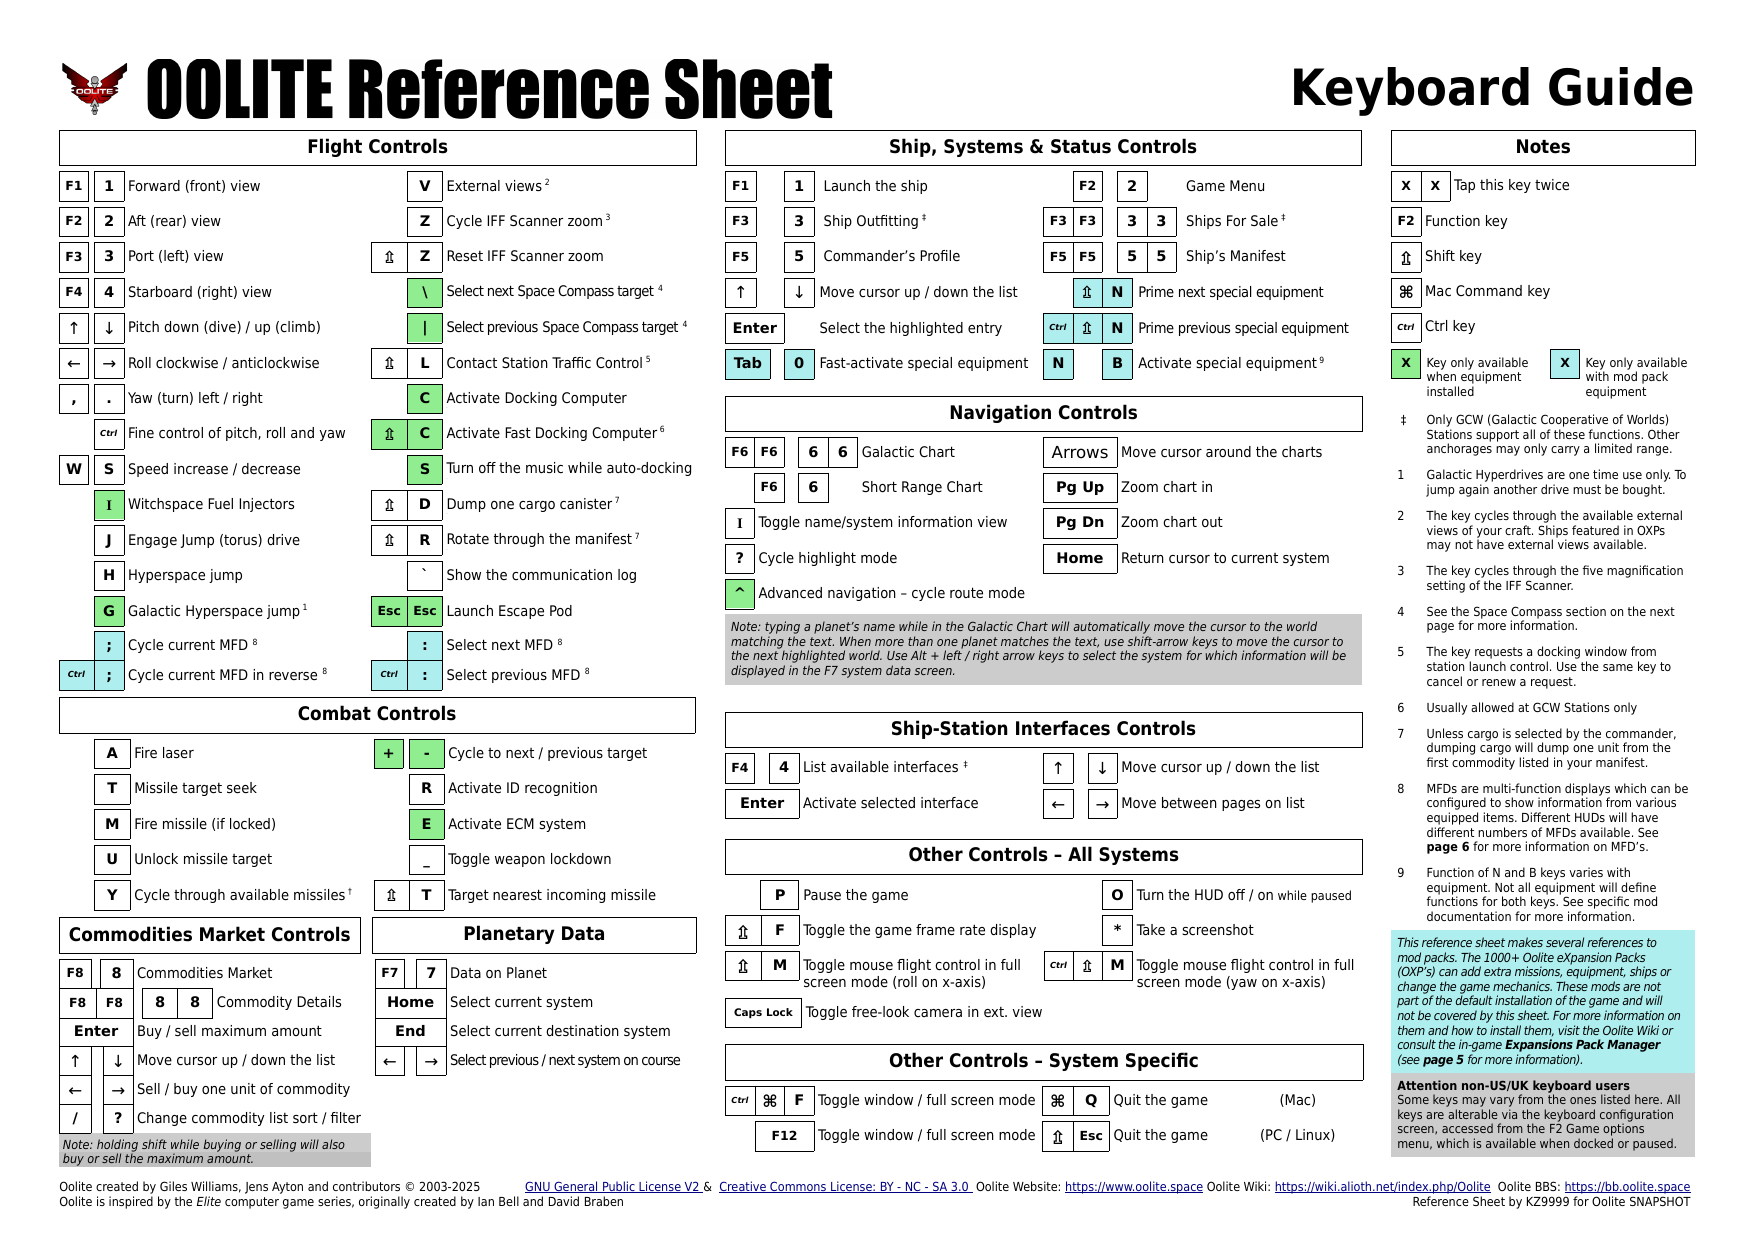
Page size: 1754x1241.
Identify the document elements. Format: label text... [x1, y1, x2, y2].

table_cell Move between pages on list [1118, 789, 1362, 818]
table_cell M [1103, 952, 1132, 980]
table_cell 2 [95, 208, 124, 236]
table_cell [371, 455, 407, 484]
table_header Navigation Controls [726, 397, 1362, 431]
table_cell (PC / Linux) [1233, 1121, 1363, 1151]
table_cell ⌘ [1392, 279, 1421, 307]
table_cell [59, 804, 695, 809]
table_cell F8 [97, 989, 133, 1017]
table_cell [784, 1116, 814, 1121]
table_cell ⇫ [375, 881, 409, 910]
table_cell [1074, 349, 1102, 379]
table_cell Change commodity list sort / filter [134, 1104, 375, 1133]
table_cell [1102, 307, 1361, 313]
table_cell _ [410, 846, 444, 874]
table_cell P [761, 881, 798, 909]
table_cell 6 [799, 474, 828, 502]
table_cell [59, 343, 696, 348]
table_cell Missile target seek [131, 774, 374, 803]
table_cell [755, 753, 769, 783]
table_cell Select next MFD 8 [443, 631, 696, 660]
table_cell [59, 378, 696, 384]
table_cell ⇫ [372, 349, 407, 378]
table_cell Activate ECM system [445, 809, 695, 839]
table_header Ship, Systems & Status Controls [726, 131, 1361, 165]
table_cell ⇫ [1074, 314, 1102, 343]
table_cell The key requests a docking window from station launch control. Use the same key to cancel or renew a request. [1421, 640, 1695, 695]
table_cell Launch the ship [815, 171, 1043, 201]
table_cell [59, 555, 696, 561]
table_cell [1391, 201, 1695, 207]
table_header Commodities Market Controls [60, 918, 360, 952]
table_cell I [726, 509, 754, 538]
table_cell [1421, 307, 1695, 312]
table_cell Cycle highlight mode [755, 544, 1043, 573]
table_cell Witchspace Fuel Injectors [125, 490, 371, 519]
table_cell Cycle current MFD 8 [125, 631, 371, 660]
table_cell Activate ID recognition [445, 774, 695, 803]
table_cell 3 [95, 243, 124, 272]
table_cell 4 [95, 279, 124, 307]
table_cell - [410, 740, 444, 768]
table_cell Prime previous special equipment [1133, 313, 1361, 343]
table_cell [1043, 278, 1073, 307]
table_cell F3 [60, 243, 88, 272]
table_header Other Controls – System Specific [726, 1045, 1363, 1080]
table_cell 5 [1148, 243, 1176, 272]
table_cell E [410, 810, 444, 839]
table_cell [59, 307, 696, 313]
table_cell [59, 413, 696, 419]
table_cell [59, 272, 696, 277]
table_cell [89, 419, 94, 449]
table_cell The key cycles through the available external views of your craft. Ships featured in OXPs may not have external views available. [1421, 503, 1695, 558]
table_cell [1103, 207, 1117, 236]
table_cell Esc [408, 597, 442, 626]
table_cell ← [1044, 790, 1073, 818]
table_cell [134, 988, 142, 1017]
table_cell [89, 242, 94, 272]
table_cell T [410, 881, 444, 910]
table_cell [1103, 242, 1117, 272]
table_cell F6 [755, 438, 784, 467]
table_cell → [95, 349, 124, 378]
table_cell Take a screenshot [1133, 915, 1362, 945]
table_cell [89, 631, 94, 660]
table_cell ^ [726, 580, 754, 608]
table_cell [1043, 307, 1102, 313]
table_cell + [375, 740, 403, 768]
table_cell [374, 845, 409, 874]
table_cell [772, 875, 1362, 880]
table_cell [1073, 1116, 1109, 1121]
table_cell Function key [1422, 207, 1695, 236]
table_cell . [95, 385, 124, 413]
text Note: holding shift while buying or selling will also [59, 1133, 371, 1152]
table_cell Ctrl [1045, 952, 1073, 980]
table_cell [755, 981, 761, 998]
table_cell See the Space Compass section on the next page for more information. [1421, 599, 1695, 639]
table_cell 5 [1391, 640, 1421, 695]
table_cell Toggle the game frame rate display [800, 915, 1044, 945]
table_cell Buy / sell maximum amount [134, 1018, 375, 1046]
table_cell Target nearest incoming missile [445, 880, 695, 910]
table_cell Z [408, 208, 442, 236]
table_cell (Mac) [1233, 1086, 1363, 1115]
table_cell [785, 437, 798, 467]
table_cell [371, 278, 407, 307]
table_cell Activate Fast Docking Computer 6 † [443, 419, 696, 449]
table_cell → [104, 1076, 133, 1104]
table_cell Ctrl [726, 1087, 755, 1115]
table_cell ← [376, 1047, 404, 1075]
table_cell Ctrl [1392, 314, 1421, 342]
table_cell [59, 839, 695, 845]
table_cell Prime next special equipment [1133, 278, 1361, 307]
table_cell [829, 473, 857, 502]
table_cell Unlock missile target [131, 845, 374, 874]
table_cell 6 [829, 438, 857, 467]
table_header [361, 917, 372, 952]
table_cell [725, 573, 1362, 579]
table_cell Hyperspace jump [125, 561, 371, 590]
table_cell [814, 307, 1043, 313]
table_cell F4 [726, 754, 754, 783]
table_cell [1109, 1081, 1363, 1086]
table_cell Pg Up [1044, 474, 1117, 502]
table_cell Fine control of pitch, roll and yaw [125, 419, 371, 449]
table_cell [92, 959, 100, 988]
table_cell [1391, 166, 1695, 171]
table_cell Aft (rear) view [125, 207, 371, 236]
table_cell Speed increase / decrease [125, 455, 371, 484]
table_cell F3 [1074, 208, 1102, 236]
table_cell 3 [1391, 558, 1421, 599]
table_cell Esc [372, 597, 407, 626]
table_cell Cycle IFF Scanner zoom 3 [443, 207, 696, 236]
table_cell 3 [1118, 208, 1147, 236]
table_cell U [95, 846, 130, 874]
table_cell [371, 631, 407, 660]
table_cell Starboard (right) view [125, 278, 371, 307]
table_cell List available interfaces ‡ [800, 753, 1043, 783]
table_cell [371, 313, 407, 342]
table_cell Toggle mouse flight control in full screen mode (yaw on x-axis) [1133, 951, 1362, 998]
table_cell Select current system [447, 988, 696, 1017]
table_cell ↓ [95, 314, 124, 342]
table_cell Commodities Market [134, 959, 375, 988]
table_cell [755, 1116, 784, 1121]
table_cell F7 [376, 960, 404, 988]
table_cell Ctrl key [1422, 313, 1695, 342]
table_cell Ship Outfitting ‡ [815, 207, 1043, 236]
table_cell [89, 278, 94, 307]
table_cell Data on Planet [447, 959, 696, 988]
table_cell [405, 959, 416, 988]
table_cell [1043, 344, 1102, 349]
table_cell | [408, 314, 442, 342]
table_cell Activate special equipment 9 [1133, 349, 1361, 379]
table_header Flight Controls [60, 131, 696, 165]
table_cell \ [408, 279, 442, 307]
table_cell ⇫ [1392, 243, 1421, 272]
table_cell [89, 171, 94, 201]
table_cell [59, 774, 88, 803]
picture [61, 56, 128, 122]
table_cell Return cursor to current system [1118, 544, 1362, 573]
table_cell * [1103, 916, 1132, 945]
table_cell [59, 236, 696, 242]
table_cell Toggle name/system information view [755, 508, 1043, 538]
table_cell Forward (front) view [125, 171, 371, 201]
table_cell ⇫ [726, 916, 761, 945]
table_cell [1391, 379, 1421, 407]
table_cell Zoom chart out [1118, 508, 1362, 538]
table_cell ⌘ [756, 1087, 784, 1115]
table_cell Ctrl [60, 661, 94, 690]
table_cell [1102, 343, 1361, 349]
table_cell [88, 774, 94, 803]
table_cell ⇫ [372, 526, 407, 555]
table_cell [59, 596, 88, 626]
table_cell [59, 809, 88, 839]
table_cell [725, 1081, 1109, 1086]
table_cell X [1392, 350, 1420, 378]
table_cell [416, 1076, 446, 1104]
table_cell Ship’s Manifest [1177, 242, 1361, 272]
table_cell 1 [1391, 463, 1421, 503]
table_cell Arrows [1044, 438, 1117, 467]
table_cell [814, 343, 1043, 349]
table_cell C [408, 420, 442, 449]
table_cell [1074, 915, 1102, 945]
table_cell [403, 809, 409, 839]
table_cell [1117, 579, 1362, 608]
table_cell G [95, 597, 124, 626]
table_cell [371, 561, 407, 590]
table_cell [403, 774, 409, 803]
table_cell ↑ [60, 314, 88, 342]
table_cell [725, 467, 1362, 473]
table_header Other Controls – All Systems [726, 840, 1362, 874]
table_cell [785, 313, 814, 343]
table_cell Home [1044, 545, 1117, 573]
table_cell F5 [726, 243, 756, 272]
table_cell [1102, 981, 1132, 998]
table_cell M [762, 952, 799, 980]
table_cell Engage Jump (torus) drive [125, 525, 371, 555]
table_cell [1074, 880, 1102, 909]
table_cell [375, 1104, 404, 1133]
table_cell [59, 201, 696, 207]
table_cell 8 [101, 960, 133, 988]
table_cell ⇫ [1074, 952, 1102, 980]
table_cell Galactic Hyperspace jump 1 [125, 596, 371, 626]
table_cell ↑ [1044, 754, 1073, 783]
table_cell N [1103, 279, 1132, 307]
table_cell [757, 242, 784, 272]
table_cell [92, 1075, 103, 1104]
table_header Combat Controls [60, 698, 695, 733]
table_cell [772, 945, 1362, 951]
table_cell [374, 809, 403, 839]
table_cell [59, 768, 695, 774]
table_cell F2 [1074, 172, 1102, 201]
table_cell [1391, 272, 1695, 277]
table_cell Quit the game [1110, 1121, 1233, 1151]
table_cell → [1089, 790, 1117, 818]
table_cell F2 [60, 208, 88, 236]
table_cell [1074, 789, 1088, 818]
table_cell [92, 1047, 103, 1075]
table_cell Pg Dn [1044, 509, 1117, 538]
table_cell X [1551, 350, 1579, 378]
table_cell Esc [1074, 1122, 1109, 1151]
table_cell : [408, 632, 442, 660]
table_cell [1550, 379, 1579, 407]
table_cell Sell / buy one unit of commodity [134, 1075, 375, 1104]
table_cell R [408, 526, 442, 555]
table_cell [89, 313, 94, 342]
table_cell Enter [726, 790, 799, 818]
table_cell Unless cargo is selected by the commander, dumping cargo will dump one unit from the first commodity listed in your manifest. [1421, 721, 1695, 776]
table_cell [725, 473, 754, 502]
table_cell [1043, 171, 1073, 201]
table_cell 8 [1391, 776, 1421, 860]
table_cell [725, 609, 1362, 614]
table_cell [89, 207, 94, 236]
table_cell : [408, 661, 442, 690]
table_cell [1109, 1115, 1363, 1121]
table_cell [371, 171, 407, 201]
table_cell [757, 207, 784, 236]
table_cell Toggle free-look camera in ext. view [802, 998, 1073, 1027]
table_cell [59, 845, 88, 874]
table_cell D [408, 491, 442, 519]
table_cell Ctrl [1044, 314, 1073, 343]
table_cell Game Menu [1176, 171, 1361, 201]
table_cell Move cursor around the charts [1118, 437, 1362, 467]
table_cell [59, 520, 696, 525]
table_cell [59, 953, 696, 958]
table_cell [59, 419, 88, 449]
table_cell 8 [143, 989, 177, 1017]
table_cell ↓ [104, 1047, 133, 1075]
table_cell N [1103, 314, 1132, 343]
picture [147, 59, 833, 119]
table_cell Q [1074, 1087, 1109, 1115]
table_cell 5 [1118, 243, 1147, 272]
table_cell Function of N and B keys varies with equipment. Not all equipment will define functions for both keys. See specific mod documentation for more information. [1421, 860, 1695, 930]
table_cell B [1103, 350, 1132, 379]
table_cell [59, 874, 695, 880]
table_cell ↓ [1089, 754, 1117, 783]
table_cell [725, 308, 756, 313]
table_cell Yaw (turn) left / right [125, 384, 371, 413]
table_cell H [95, 562, 124, 590]
table_cell [88, 880, 94, 910]
table_cell This reference sheet makes several references to mod packs. The 1000+ Oolite eXpansion Packs (OXP’s) can add extra missions, equipment, ships or change the game mechanics. These mods are not part of the default installation of the game and will not be covered by this sheet. For more information on them and how to install them, visit the Oolite Wiki or consult the in-game Expansions Pack Manager (see page 5 for more information). [1391, 930, 1695, 1073]
table_cell F3 [1044, 208, 1073, 236]
table_cell F6 [726, 438, 754, 467]
table_cell Select previous / next system on course [447, 1046, 696, 1075]
table_cell [1074, 753, 1088, 783]
table_cell F [785, 1087, 814, 1115]
table_cell [1391, 308, 1421, 312]
table_cell [725, 818, 1362, 824]
table_cell [1043, 579, 1117, 608]
table_cell M [95, 810, 130, 839]
table_cell [89, 561, 94, 590]
table_cell Only GCW (Galactic Cooperative of Worlds) Stations support all of these functions. Other anchorages may only carry a limited range. [1421, 407, 1695, 462]
table_cell Commodity Details [213, 988, 375, 1017]
table_cell [725, 344, 756, 349]
table_cell Ctrl [95, 420, 124, 449]
table_cell 1 [95, 172, 124, 201]
table_cell [1074, 998, 1362, 1027]
table_cell 6 [1391, 695, 1421, 721]
table_cell Galactic Chart [858, 437, 1043, 467]
table_cell → [417, 1047, 446, 1075]
table_cell Move cursor up / down the list [815, 278, 1043, 307]
table_header Ship-Station Interfaces Controls [726, 713, 1362, 747]
table_cell F5 [1044, 243, 1073, 272]
table_cell [761, 981, 799, 998]
table_cell [725, 201, 1361, 207]
table_cell Select the highlighted entry [814, 313, 1043, 343]
table_cell [446, 1075, 696, 1104]
table_cell Launch Escape Pod [443, 596, 696, 626]
table_header Notes [1392, 131, 1695, 165]
table_cell [404, 739, 409, 768]
table_cell ↑ [60, 1047, 91, 1075]
table_cell 7 [417, 960, 446, 988]
table_cell Quit the game [1110, 1086, 1233, 1115]
table_cell [725, 432, 1362, 437]
table_cell Z [408, 243, 442, 272]
table_cell Enter [60, 1019, 133, 1046]
table_cell [374, 774, 403, 803]
table_cell [88, 845, 94, 874]
table_cell [725, 748, 1362, 753]
table_cell 4 [770, 754, 799, 783]
table_cell ⇫ [372, 243, 407, 272]
table_cell Toggle weapon lockdown [445, 845, 695, 874]
table_cell [59, 631, 88, 660]
table_cell Commander’s Profile [815, 242, 1043, 272]
table_cell Enter [726, 314, 784, 343]
table_cell Show the communication log [443, 561, 696, 590]
table_cell Reset IFF Scanner zoom [443, 242, 696, 272]
table_cell Rotate through the manifest 7 † [443, 525, 696, 555]
table_cell The key cycles through the five magnification setting of the IFF Scanner. [1421, 558, 1695, 599]
table_cell ` [408, 562, 442, 590]
table_cell Toggle window / full screen mode [815, 1086, 1042, 1115]
table_cell [785, 473, 798, 502]
table_cell F8 [60, 960, 91, 988]
table_cell Galactic Hyperdrives are one time use only. To jump again another drive must be bought. [1421, 463, 1695, 503]
table_cell C [408, 385, 442, 413]
table_cell Select next Space Compass target 4 † [443, 278, 696, 307]
table_cell W [60, 456, 88, 484]
table_cell Tab [726, 350, 770, 379]
table_cell S [408, 456, 442, 484]
table_cell 2 [1118, 172, 1147, 201]
table_cell [405, 1104, 416, 1133]
table_cell Activate Docking Computer † [443, 384, 696, 413]
table_cell [1043, 1116, 1073, 1121]
table_cell F1 [726, 172, 756, 201]
table_cell [725, 880, 760, 909]
table_cell [92, 1104, 103, 1133]
table_cell ; [95, 661, 124, 690]
table_cell [1044, 880, 1073, 909]
table_cell [771, 349, 784, 379]
table_cell [1044, 915, 1073, 945]
table_cell ⇫ [1074, 279, 1102, 307]
table_cell Mac Command key [1422, 278, 1695, 307]
table_cell / [60, 1105, 91, 1133]
table_cell [725, 502, 1362, 508]
table_cell V [408, 172, 442, 201]
table_cell [89, 384, 94, 413]
table_cell Toggle mouse flight control in full screen mode (roll on x-axis) [799, 951, 1044, 998]
table_cell T [95, 775, 130, 803]
table_cell ↓ [785, 279, 814, 307]
table_cell ⌘ [1043, 1087, 1073, 1115]
table_cell MFDs are multi-function displays which can be configured to show information from various equipped items. Different HUDs will have different numbers of MFDs available. See page 6 for more information on MFD’s. [1421, 776, 1695, 860]
table_cell Note: typing a planet’s name while in the Galactic Chart will automatically move the cursor to the world matching the text. When more than one planet matches the text, use shift-arrow keys to move the cursor to the next highlighted world. Use Alt + left / right arrow keys to select the system for which information will be displayed in the F7 system data screen. [725, 614, 1362, 685]
table_cell Move cursor up / down the list [1118, 753, 1362, 783]
table_cell Fire laser [131, 739, 374, 768]
table_cell Fire missile (if locked) [131, 809, 374, 839]
table_cell [725, 909, 772, 915]
table_cell [757, 171, 784, 201]
table_cell [1044, 981, 1073, 998]
table_cell ← [60, 349, 88, 378]
table_cell ⇫ [372, 491, 407, 519]
table_cell A [95, 740, 130, 768]
table_cell [784, 343, 814, 349]
table_cell [725, 981, 754, 998]
table_cell [59, 449, 696, 454]
table_cell ⇫ [372, 420, 407, 449]
table_cell 4 [1391, 599, 1421, 639]
table_cell Port (left) view [125, 242, 371, 272]
table_cell 6 [799, 438, 828, 467]
table_cell Cycle current MFD in reverse 8 [125, 660, 371, 690]
table_cell [416, 1104, 446, 1133]
table_cell Zoom chart in [1118, 473, 1362, 502]
table_cell [725, 1116, 755, 1121]
table_cell [89, 525, 94, 555]
table_cell Roll clockwise / anticlockwise [125, 348, 371, 378]
table_cell Select current destination system [447, 1018, 696, 1046]
table_cell [89, 490, 94, 519]
table_cell Shift key [1422, 242, 1695, 272]
table_cell Move cursor up / down the list [134, 1046, 375, 1075]
table_cell Select previous Space Compass target 4 [443, 313, 696, 342]
table_cell 5 [785, 243, 814, 272]
table_cell [446, 1104, 696, 1133]
table_cell I [95, 491, 124, 519]
table_cell Cycle through available missiles † [131, 880, 374, 910]
table_cell [725, 538, 1362, 543]
table_cell Y [95, 881, 130, 910]
table_cell Turn off the music while auto-docking † [443, 455, 696, 484]
table_cell Key only available with mod pack equipment [1580, 349, 1695, 407]
table_cell [371, 207, 407, 236]
table_cell Pause the game [799, 880, 1044, 909]
table_cell 7 [1391, 721, 1421, 776]
table_cell X [1422, 172, 1450, 201]
table_cell N [1044, 350, 1073, 379]
table_cell Select previous MFD 8 [443, 660, 696, 690]
table_cell [59, 561, 88, 590]
table_cell [371, 384, 407, 413]
table_cell O [1103, 881, 1132, 909]
table_cell F8 [60, 989, 96, 1017]
table_cell ⇫ [1043, 1122, 1073, 1151]
table_cell Caps Lock [726, 999, 801, 1027]
table_cell [59, 166, 696, 171]
table_cell [59, 880, 88, 910]
table_cell [88, 739, 94, 768]
table_cell F [762, 916, 799, 945]
table_cell [59, 525, 88, 555]
table_cell [59, 484, 696, 490]
table_cell [756, 307, 784, 313]
table_cell [1391, 342, 1695, 349]
table_cell Attention non-US/UK keyboard users Some keys may vary from the ones listed here. All keys are alterable via the keyboard configuration screen, accessed from the F2 Game options menu, which is available when docked or paused. [1391, 1073, 1695, 1157]
table_cell Dump one cargo canister 7 † [443, 490, 696, 519]
table_cell Cycle to next / previous target [445, 739, 695, 768]
table_cell [88, 809, 94, 839]
table_cell ↑ [726, 279, 756, 307]
table_cell Ctrl [372, 661, 407, 690]
table_cell External views 2 [443, 171, 696, 201]
table_cell [59, 734, 695, 738]
table_cell Toggle window / full screen mode [815, 1121, 1042, 1151]
table_cell Home [376, 989, 446, 1017]
table_cell ‡ [1391, 407, 1421, 462]
table_cell 2 [1391, 503, 1421, 558]
table_cell ← [60, 1076, 91, 1104]
table_cell [89, 348, 94, 378]
table_cell [375, 1076, 404, 1104]
table_cell [405, 1075, 416, 1104]
table_cell [59, 590, 696, 596]
table_cell F2 [1392, 208, 1421, 236]
table_cell F4 [60, 279, 88, 307]
table_cell L [408, 349, 442, 378]
table_cell F5 [1074, 243, 1102, 272]
table_cell [725, 1121, 755, 1151]
table_cell ; [95, 632, 124, 660]
table_cell ⇫ [726, 952, 761, 980]
table_header Planetary Data [373, 918, 696, 952]
table_cell [1074, 981, 1102, 998]
table_cell F3 [726, 208, 756, 236]
table_cell [725, 166, 1361, 171]
table_cell Ships For Sale ‡ [1177, 207, 1361, 236]
table_cell 8 [178, 989, 212, 1017]
table_cell Activate selected interface [800, 789, 1043, 818]
table_cell ? [104, 1105, 133, 1133]
table_cell [89, 596, 94, 626]
table_cell [1103, 171, 1117, 201]
table_cell 9 [1391, 860, 1421, 930]
table_cell S [95, 456, 124, 484]
table_cell X [1392, 172, 1421, 201]
table_cell Short Range Chart [858, 473, 1043, 502]
table_cell 0 [785, 350, 814, 379]
table_cell Key only available when equipment installed [1421, 349, 1550, 407]
table_cell [89, 455, 94, 484]
table_cell , [60, 385, 88, 413]
table_cell J [95, 526, 124, 555]
table_cell Contact Station Traffic Control 5 [443, 348, 696, 378]
table_cell 3 [785, 208, 814, 236]
table_cell [756, 344, 784, 349]
table_cell [59, 739, 88, 768]
table_cell [1148, 171, 1176, 201]
table_cell Pitch down (dive) / up (climb) [125, 313, 371, 342]
table_cell End [376, 1019, 446, 1046]
table_cell [405, 1047, 416, 1075]
table_cell [59, 490, 88, 519]
table_cell R [410, 775, 444, 803]
text buy or sell the maximum amount. [59, 1152, 371, 1167]
table_cell [1391, 236, 1695, 242]
table_cell Fast-activate special equipment [815, 349, 1043, 379]
table_cell [725, 272, 1361, 277]
table_cell [814, 1115, 1042, 1121]
table_cell Advanced navigation – cycle route mode [755, 579, 1043, 608]
table_cell [725, 946, 772, 951]
table_cell [757, 278, 784, 307]
table_cell [725, 236, 1361, 242]
table_cell Usually allowed at GCW Stations only [1421, 695, 1695, 721]
table_cell ? [726, 545, 754, 573]
table_cell 3 [1148, 208, 1176, 236]
table_cell F6 [755, 474, 784, 502]
table_cell 1 [785, 172, 814, 201]
table_cell [784, 308, 814, 313]
table_cell Turn the HUD off / on while paused [1133, 880, 1362, 909]
table_cell [59, 626, 696, 631]
table_cell F12 [756, 1122, 814, 1151]
table_cell Tap this key twice [1451, 171, 1695, 201]
table_cell [725, 783, 1362, 788]
table_cell F1 [60, 172, 88, 201]
table_cell [772, 909, 1362, 915]
table_cell [725, 875, 772, 880]
